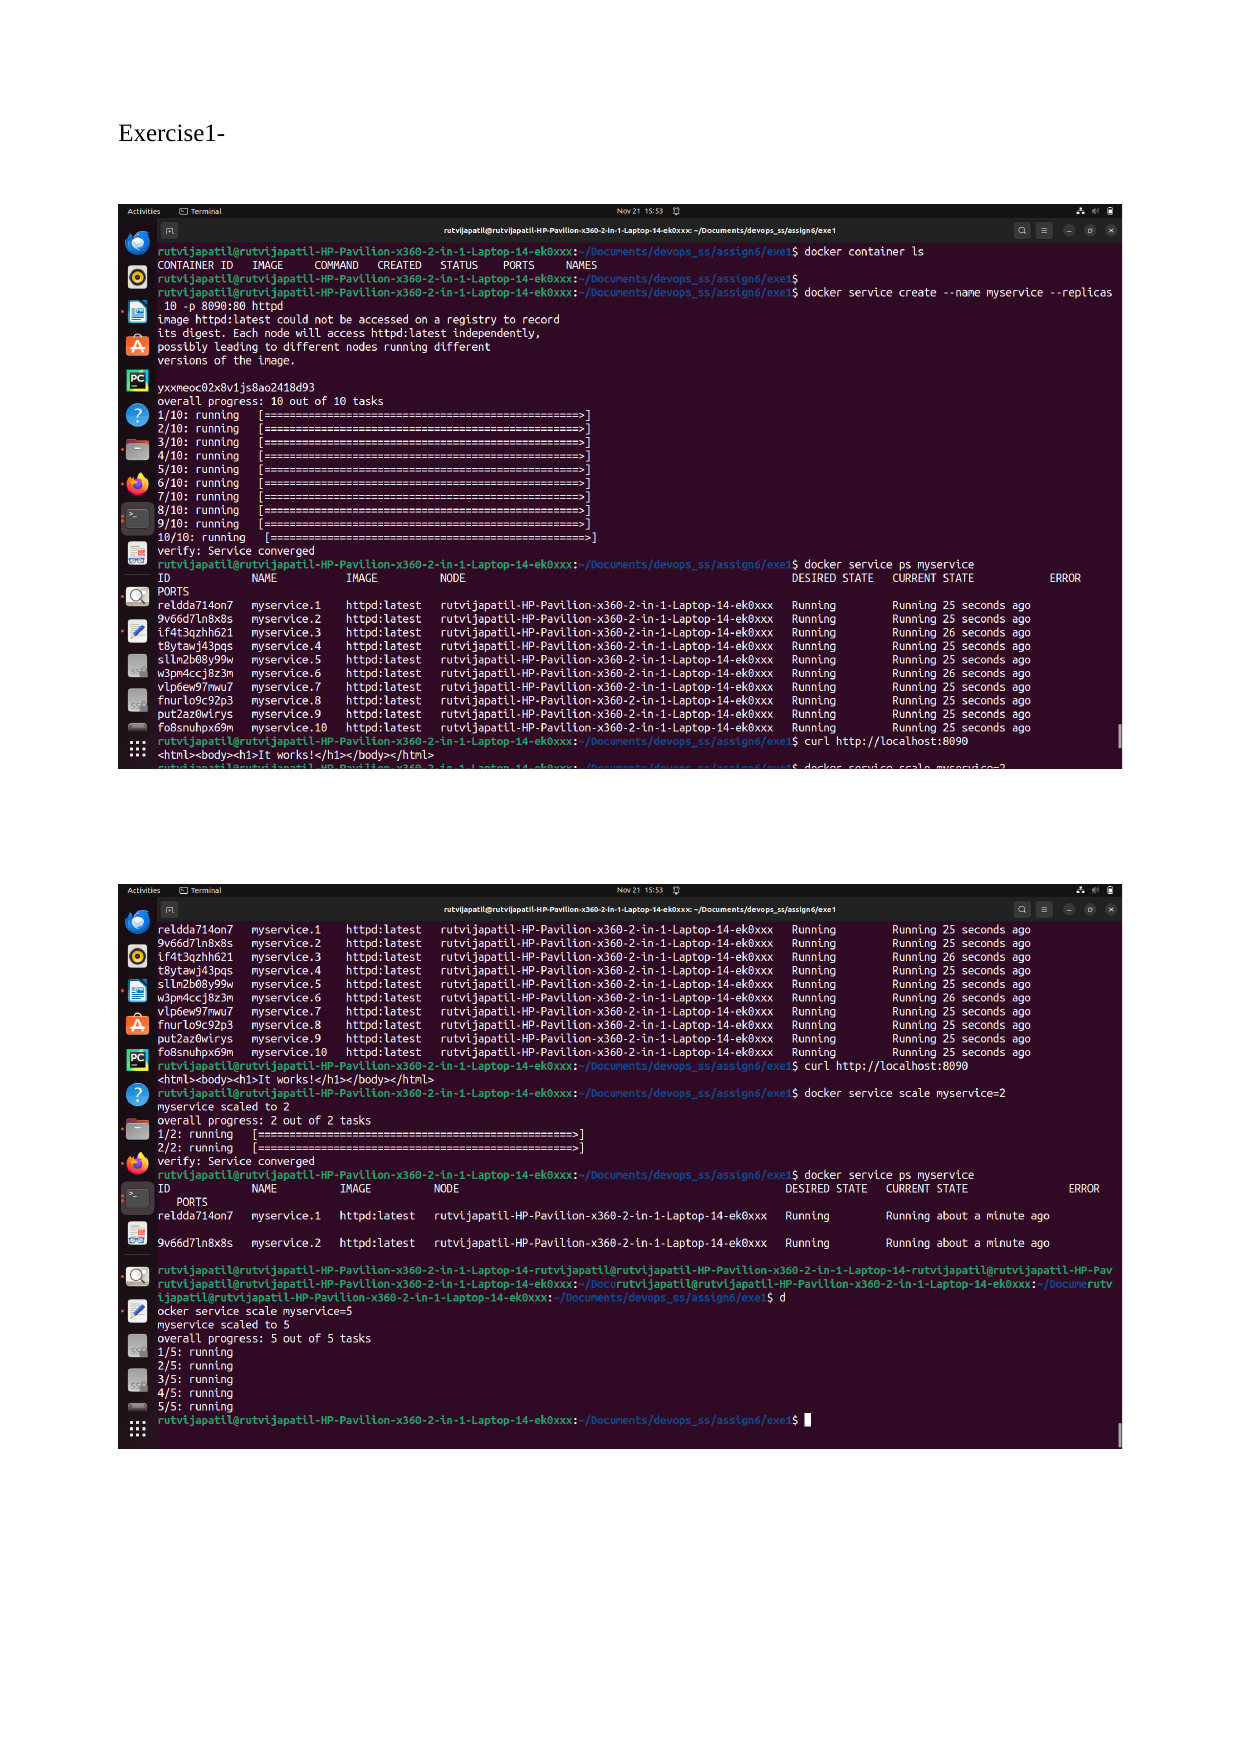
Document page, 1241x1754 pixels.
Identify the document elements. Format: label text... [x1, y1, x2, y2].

picture [118, 204, 1123, 769]
picture [118, 884, 1123, 1449]
text Exercise1- [118, 118, 1122, 147]
